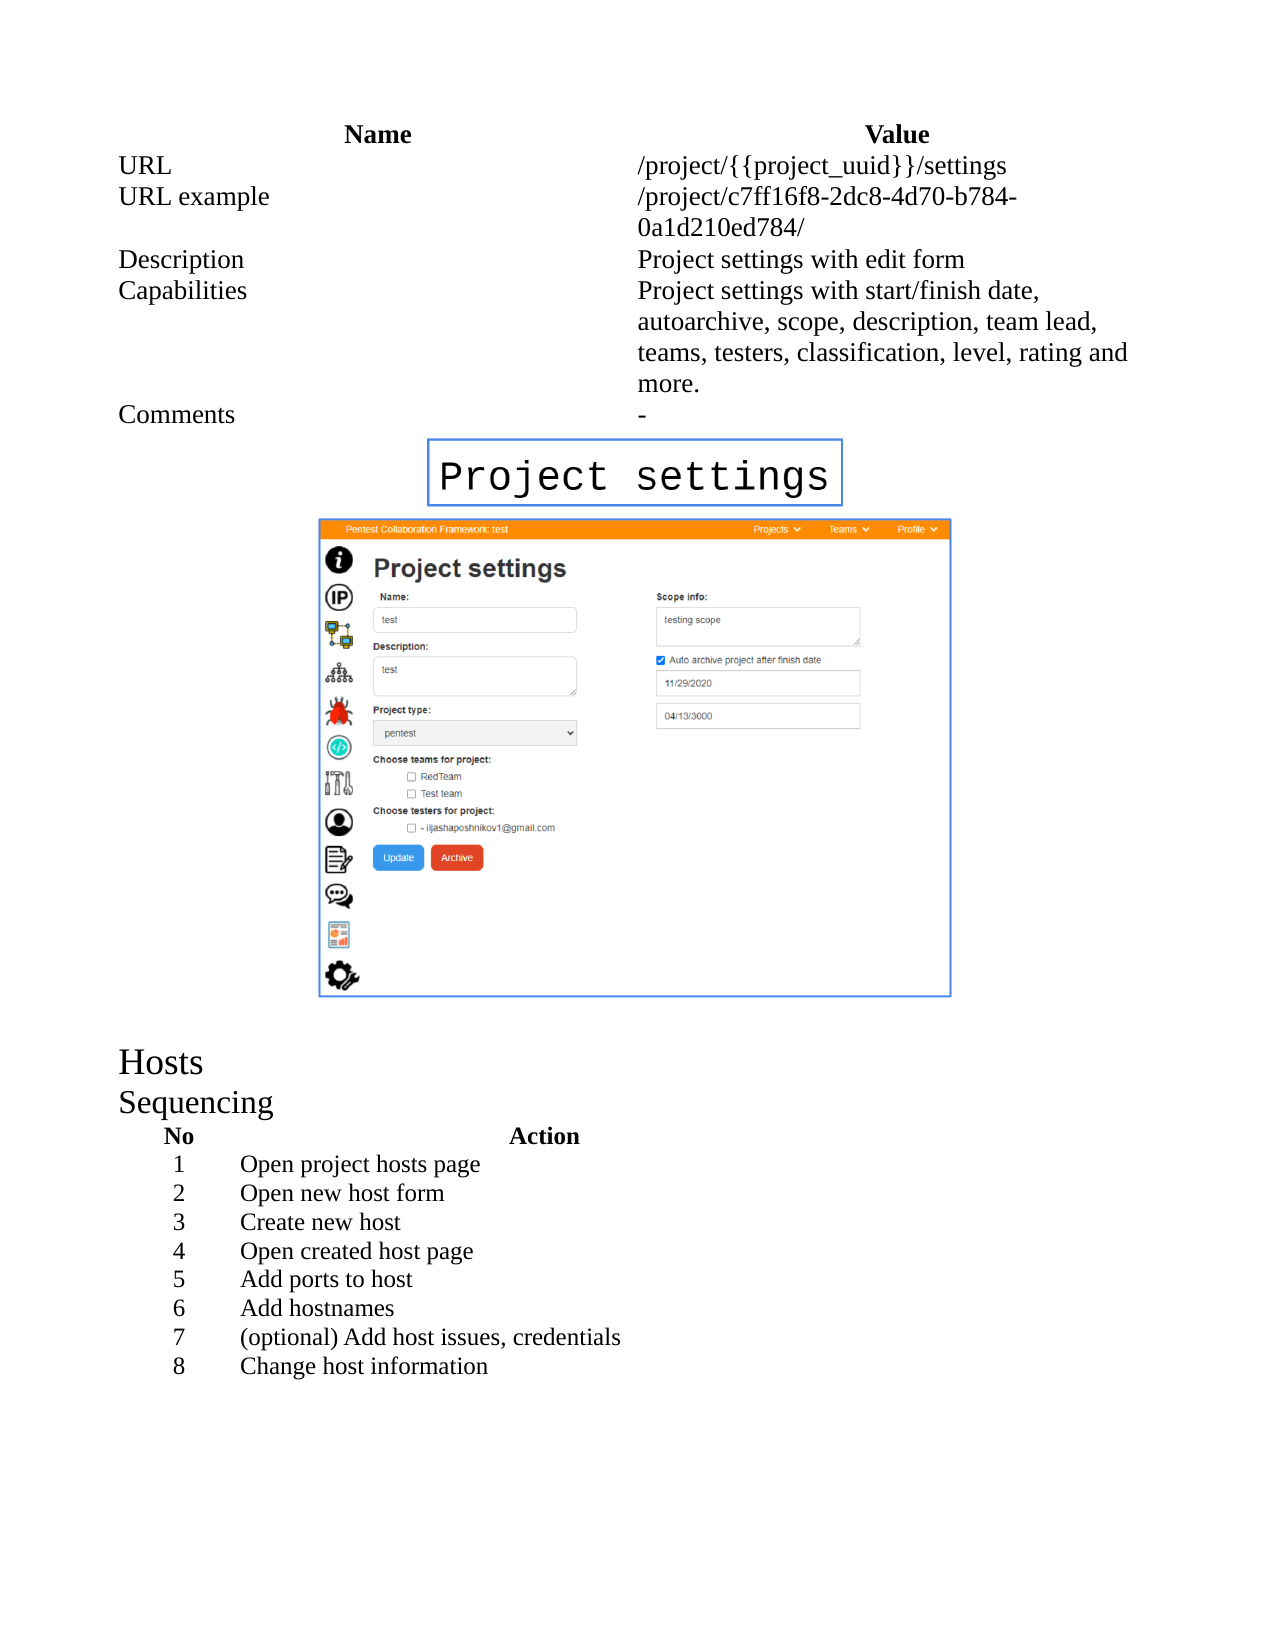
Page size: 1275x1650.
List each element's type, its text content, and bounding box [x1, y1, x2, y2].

table_cell 5 [118, 1265, 240, 1293]
table_cell 8 [118, 1351, 240, 1379]
table_cell 7 [118, 1322, 240, 1351]
table_cell Project settings with edit form [638, 243, 1157, 274]
table_cell Change host information [240, 1351, 849, 1379]
table_cell Project settings with start/finish date, autoarchive, scope, description, team lead, teams, testers, classification, level, rating and more. [638, 274, 1157, 398]
table_header Action [240, 1121, 849, 1149]
table_cell (optional) Add host issues, credentials [240, 1322, 849, 1351]
table_header Name [118, 118, 637, 149]
table_cell Description [118, 243, 637, 274]
table_cell /project/c7ff16f8-2dc8-4d70-b784-0a1d210ed784/ [638, 180, 1157, 243]
table_cell 6 [118, 1293, 240, 1322]
table_cell 4 [118, 1236, 240, 1264]
table_cell /project/{{project_uuid}}/settings [638, 149, 1157, 180]
table_cell Open created host page [240, 1236, 849, 1264]
table_cell Open project hosts page [240, 1150, 849, 1178]
table_cell 3 [118, 1207, 240, 1236]
table_cell Open new host form [240, 1178, 849, 1207]
table_cell Create new host [240, 1207, 849, 1236]
table_cell 1 [118, 1150, 240, 1178]
table_cell - [638, 399, 1157, 429]
table_cell Add hostnames [240, 1293, 849, 1322]
table_header No [118, 1121, 240, 1149]
table_cell URL [118, 149, 637, 180]
picture [118, 429, 1157, 1011]
text Hosts [118, 1011, 1157, 1082]
table_cell 2 [118, 1178, 240, 1207]
table_cell Add ports to host [240, 1265, 849, 1293]
table_header Value [638, 118, 1157, 149]
table_cell URL example [118, 180, 637, 243]
table_cell Capabilities [118, 274, 637, 398]
text Sequencing [118, 1082, 1157, 1121]
table_cell Comments [118, 399, 637, 429]
